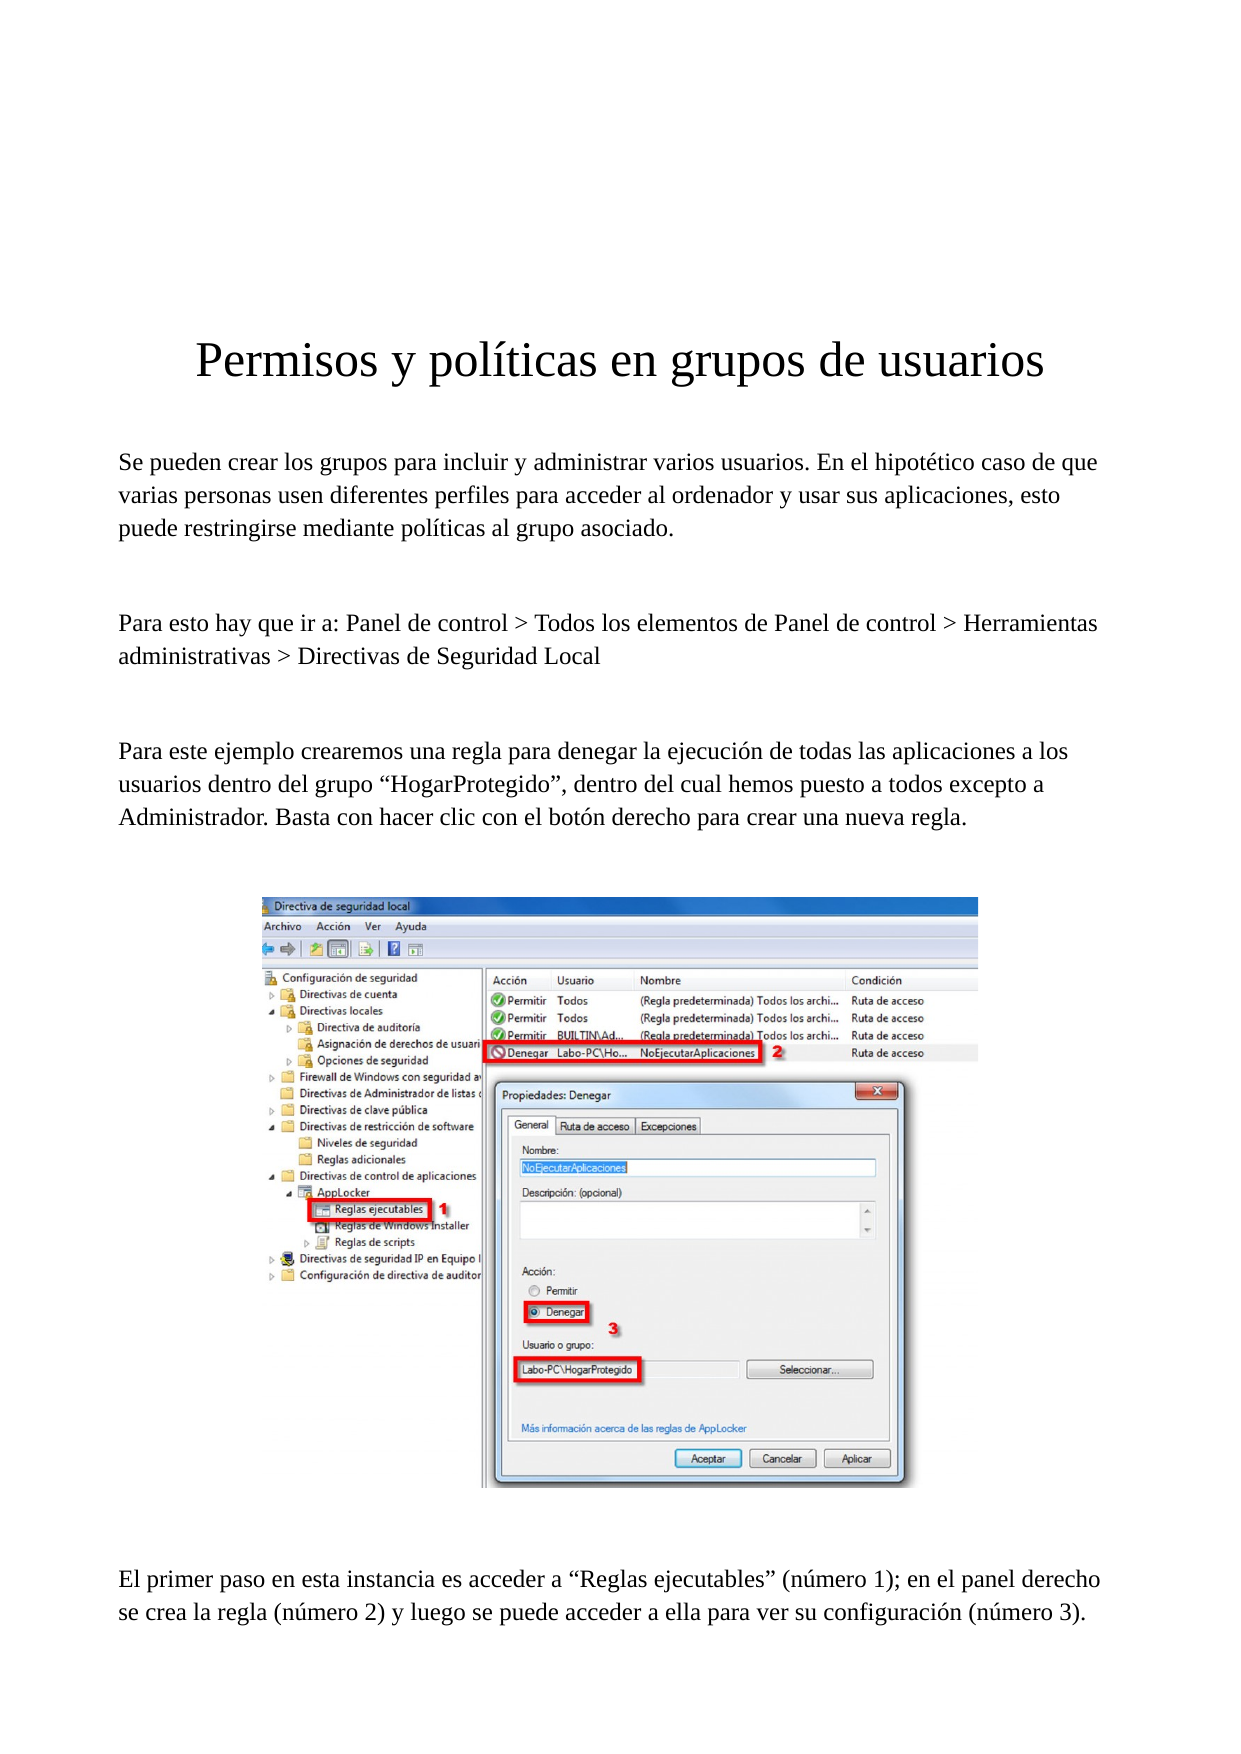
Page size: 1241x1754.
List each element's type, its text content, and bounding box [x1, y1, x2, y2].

picture [262, 897, 979, 1488]
text Para este ejemplo crearemos una regla para denegar la ejecución de todas las aplicaciones a los usuarios dentro del grupo “HogarProtegido”, dentro del cual hemos puesto a todos excepto a Administrador. Basta con hacer clic con el botón derecho para crear una nueva regla. [118, 736, 1122, 831]
text El primer paso en esta instancia es acceder a “Reglas ejecutables” (número 1); en el panel derecho se crea la regla (número 2) y luego se puede acceder a ella para ver su configuración (número 3). [118, 1564, 1122, 1626]
subtitle Permisos y políticas en grupos de usuarios [118, 329, 1122, 387]
text Para esto hay que ir a: Panel de control > Todos los elementos de Panel de control > Herramientas administrativas > Directivas de Seguridad Local [118, 608, 1122, 670]
text Se pueden crear los grupos para incluir y administrar varios usuarios. En el hipotético caso de que varias personas usen diferentes perfiles para acceder al ordenador y usar sus aplicaciones, esto puede restringirse mediante políticas al grupo asociado. [118, 447, 1122, 542]
